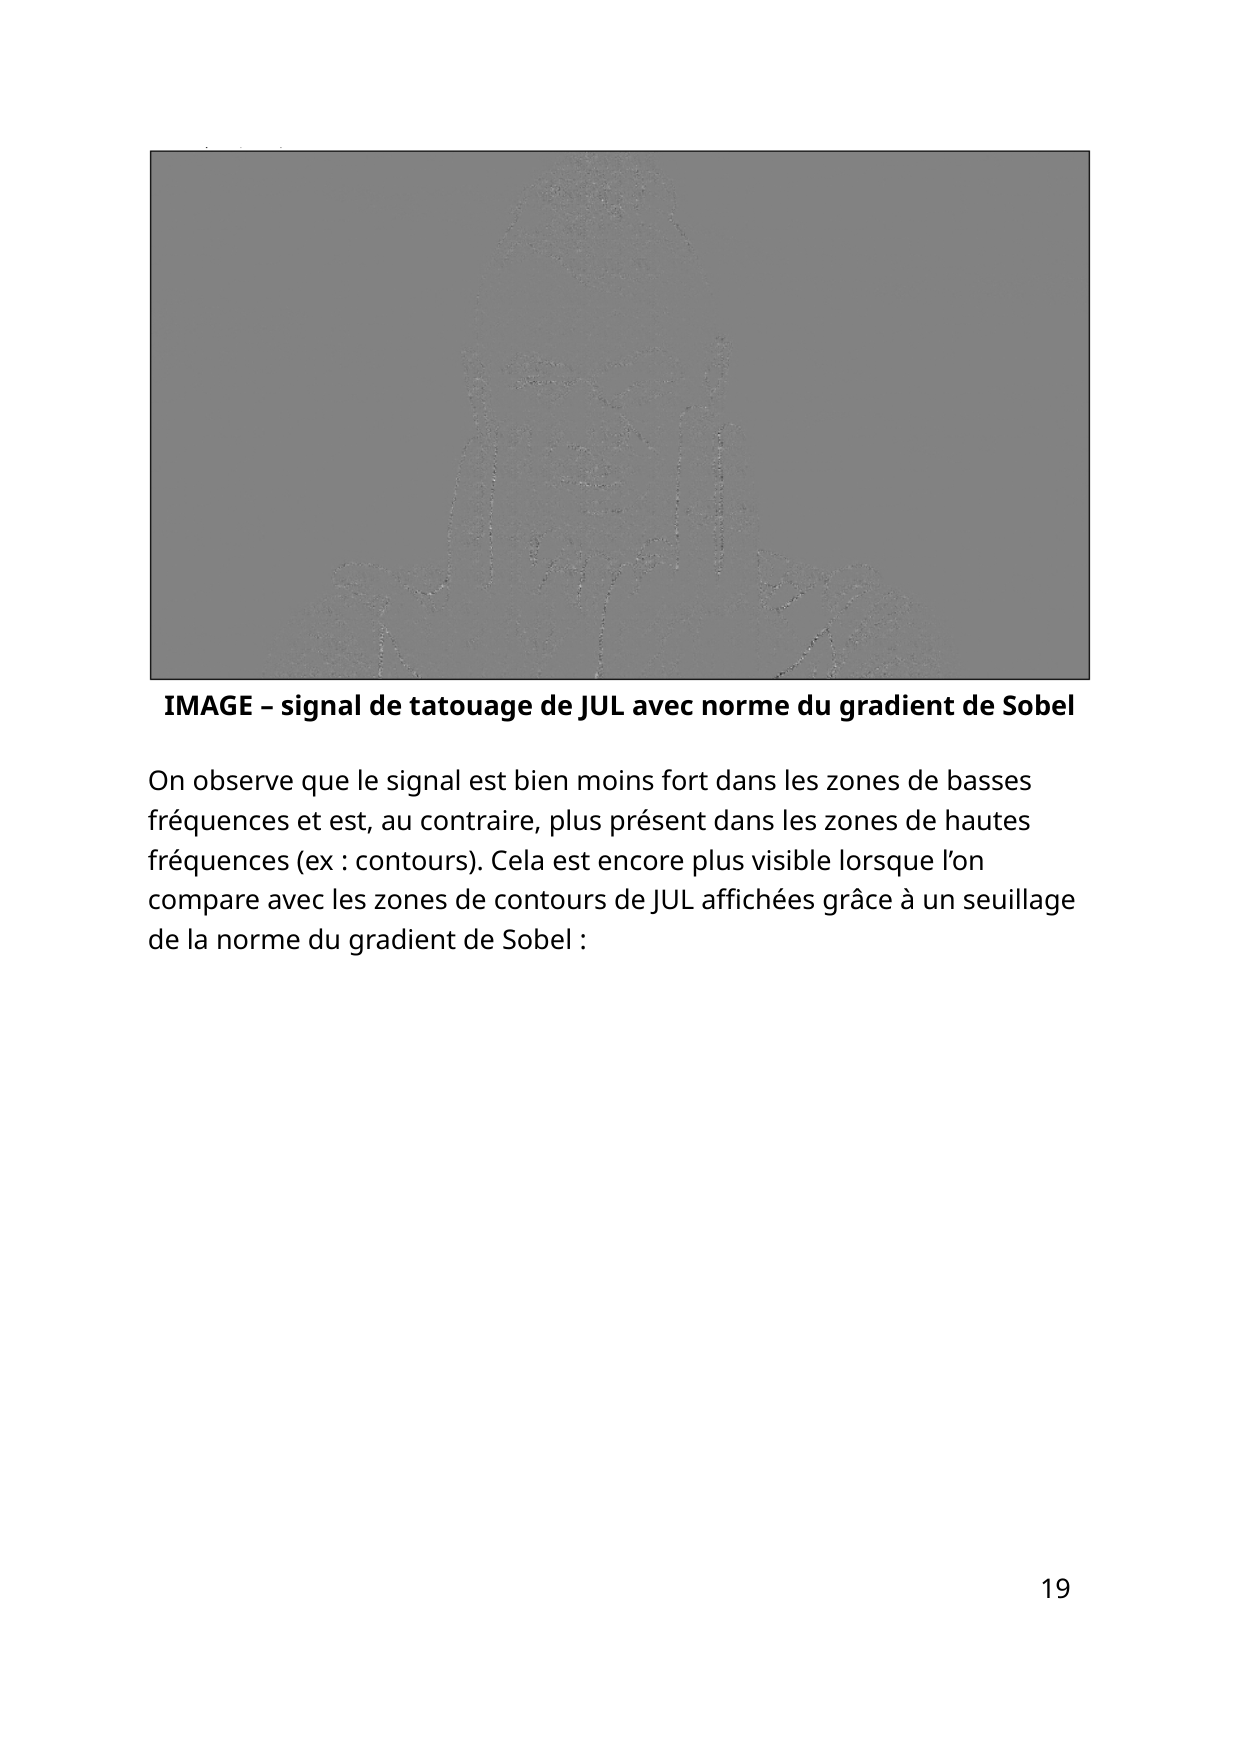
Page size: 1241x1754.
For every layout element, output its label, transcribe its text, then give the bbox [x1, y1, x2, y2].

text On observe que le signal est bien moins fort dans les zones de basses fréquences et est, au contraire, plus présent dans les zones de hautes fréquences (ex : contours). Cela est encore plus visible lorsque l’on compare avec les zones de contours de JUL affichées grâce à un seuillage de la norme du gradient de Sobel : [148, 761, 1093, 957]
picture [147, 147, 1093, 684]
text IMAGE – signal de tatouage de JUL avec norme du gradient de Sobel [148, 684, 1093, 723]
